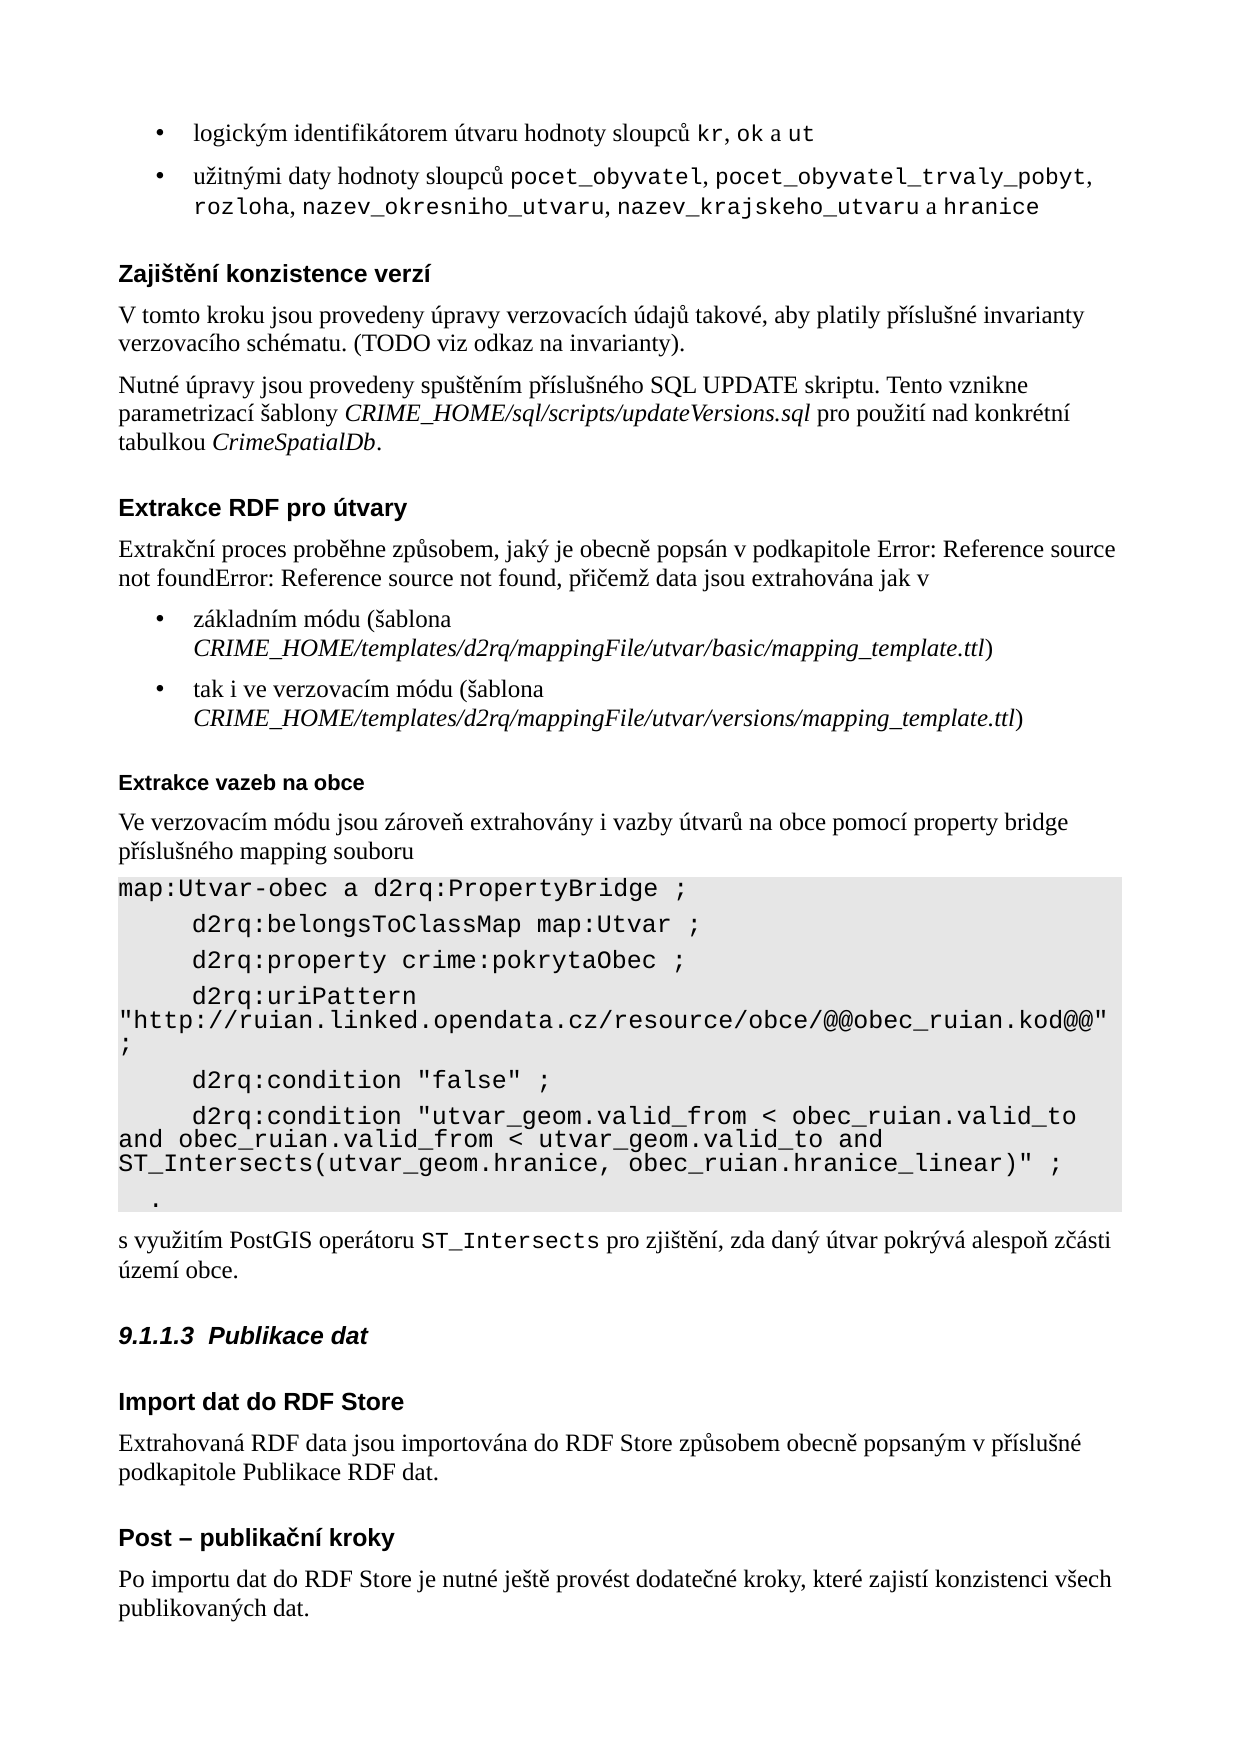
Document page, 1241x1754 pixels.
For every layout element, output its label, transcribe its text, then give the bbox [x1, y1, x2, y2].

text Extrahovaná RDF data jsou importována do RDF Store způsobem obecně popsaným v příslušné podkapitole Publikace RDF dat. [118, 1428, 1122, 1486]
text s využitím PostGIS operátoru ST_Intersects pro zjištění, zda daný útvar pokrývá alespoň zčásti území obce. [118, 1225, 1122, 1284]
list základním módu (šablona CRIME_HOME/templates/d2rq/mappingFile/utvar/basic/mapping_template.ttl) [156, 604, 1122, 662]
subtitle Post – publikační kroky [118, 1523, 1122, 1552]
subtitle Publikace dat [118, 1321, 1122, 1350]
text d2rq:condition "false" ; [118, 1069, 1122, 1093]
subtitle Extrakce RDF pro útvary [118, 493, 1122, 522]
text map:Utvar-obec a d2rq:PropertyBridge ; [118, 877, 1122, 901]
text d2rq:belongsToClassMap map:Utvar ; [118, 913, 1122, 937]
list tak i ve verzovacím módu (šablona CRIME_HOME/templates/d2rq/mappingFile/utvar/versions/mapping_template.ttl) [156, 674, 1122, 732]
list logickým identifikátorem útvaru hodnoty sloupců kr, ok a ut [156, 118, 1122, 148]
text Nutné úpravy jsou provedeny spuštěním příslušného SQL UPDATE skriptu. Tento vznikne parametrizací šablony CRIME_HOME/sql/scripts/updateVersions.sql pro použití nad konkrétní tabulkou CrimeSpatialDb. [118, 370, 1122, 456]
text V tomto kroku jsou provedeny úpravy verzovacích údajů takové, aby platily příslušné invarianty verzovacího schématu. (TODO viz odkaz na invarianty). [118, 300, 1122, 357]
text Ve verzovacím módu jsou zároveň extrahovány i vazby útvarů na obce pomocí property bridge příslušného mapping souboru [118, 807, 1122, 865]
text Extrakční proces proběhne způsobem, jaký je obecně popsán v podkapitole Chyba: zdroj odkazu nenalezenChyba: zdroj odkazu nenalezen, přičemž data jsou extrahována jak v [118, 534, 1122, 592]
subtitle Extrakce vazeb na obce [118, 769, 1122, 795]
list užitnými daty hodnoty sloupců pocet_obyvatel, pocet_obyvatel_trvaly_pobyt, rozloha, nazev_okresniho_utvaru, nazev_krajskeho_utvaru a hranice [156, 161, 1122, 221]
text d2rq:uriPattern "http://ruian.linked.opendata.cz/resource/obce/@@obec_ruian.kod@@" ; [118, 986, 1122, 1057]
text d2rq:condition "utvar_geom.valid_from < obec_ruian.valid_to and obec_ruian.valid_from < utvar_geom.valid_to and ST_Intersects(utvar_geom.hranice, obec_ruian.hranice_linear)" ; [118, 1105, 1122, 1176]
subtitle Import dat do RDF Store [118, 1387, 1122, 1416]
subtitle Zajištění konzistence verzí [118, 259, 1122, 287]
text Po importu dat do RDF Store je nutné ještě provést dodatečné kroky, které zajistí konzistenci všech publikovaných dat. [118, 1564, 1122, 1622]
text d2rq:property crime:pokrytaObec ; [118, 949, 1122, 973]
text . [118, 1189, 1122, 1212]
